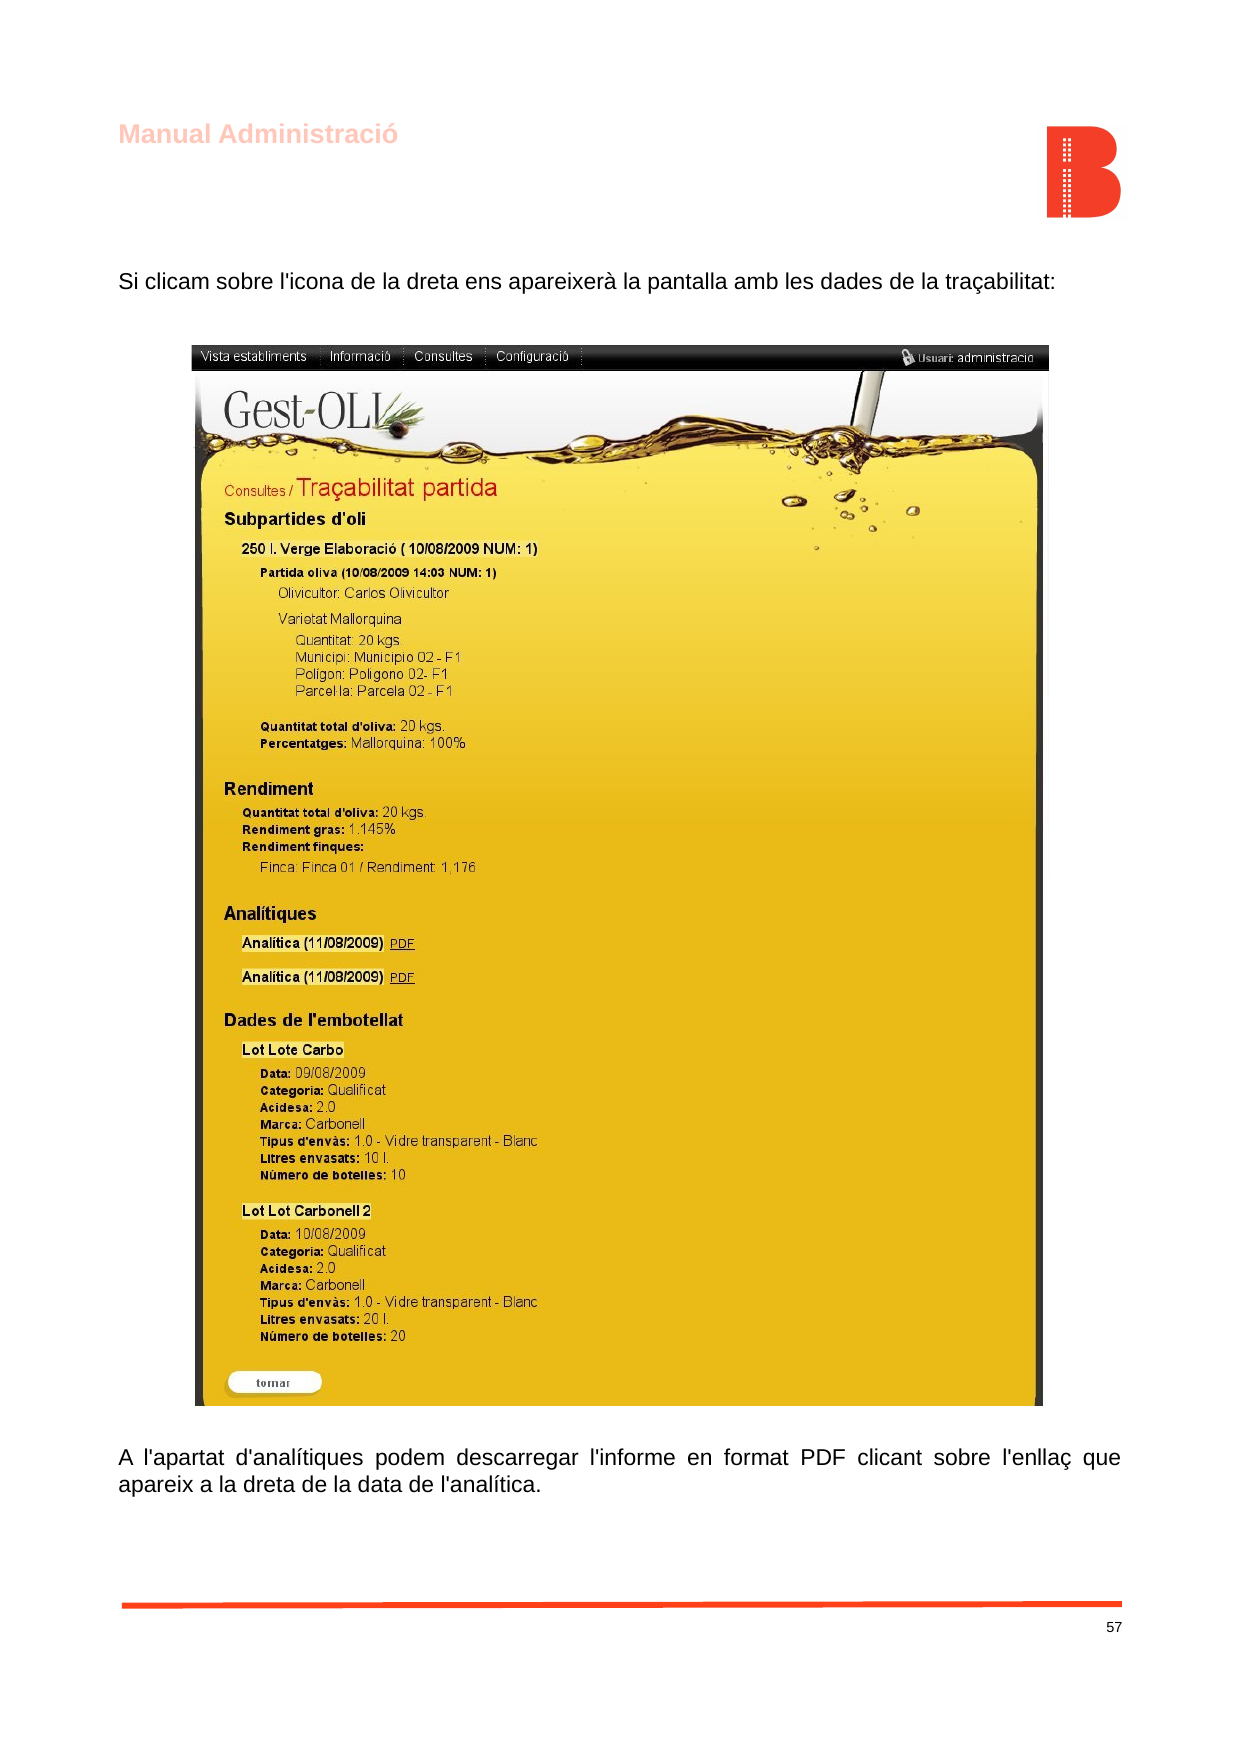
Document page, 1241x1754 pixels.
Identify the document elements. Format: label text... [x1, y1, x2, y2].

text Si clicam sobre l'icona de la dreta ens apareixerà la pantalla amb les dades de la traçabilitat: [118, 268, 1122, 294]
picture [1036, 124, 1130, 221]
text A l'apartat d'analítiques podem descarregar l'informe en format PDF clicant sobre l'enllaç que apareix a la dreta de la data de l'analítica. [118, 1444, 1122, 1497]
picture [191, 345, 1049, 1406]
